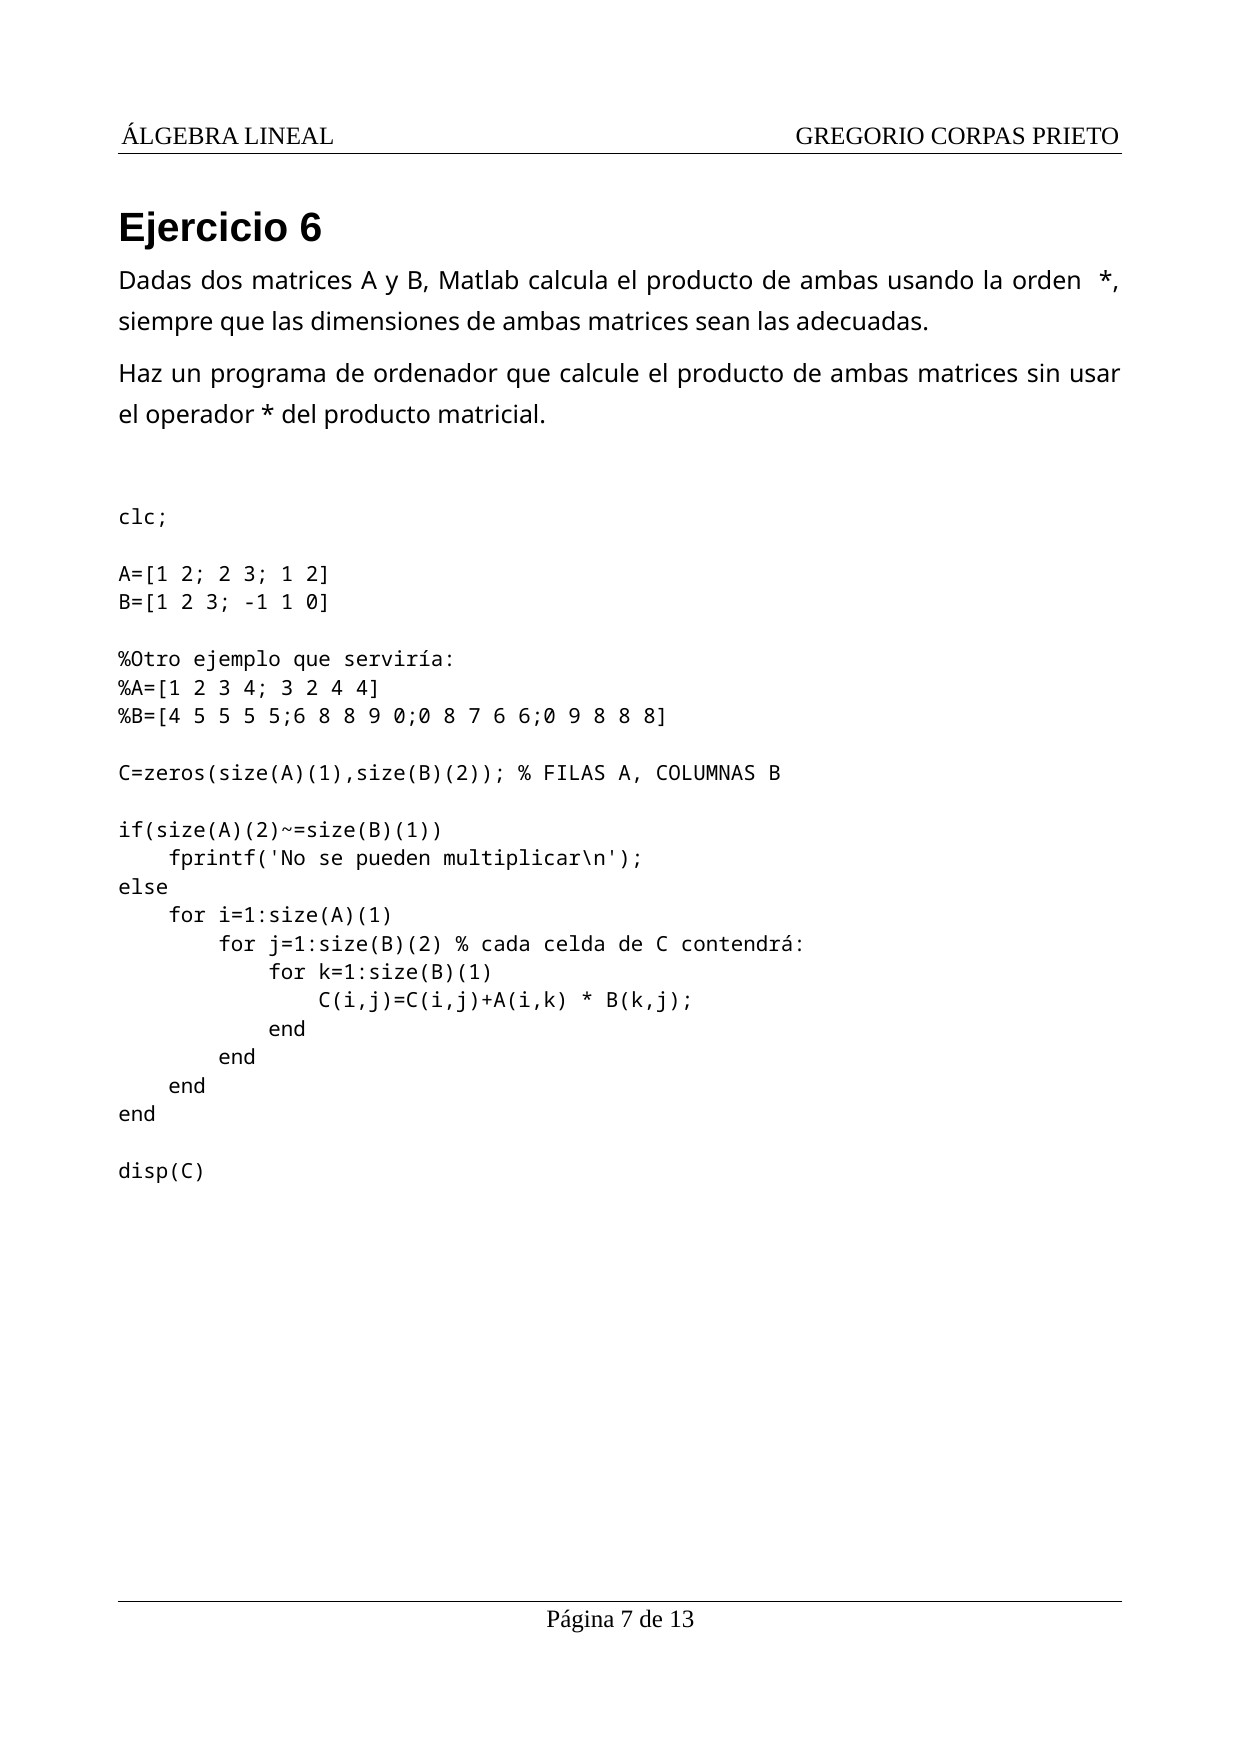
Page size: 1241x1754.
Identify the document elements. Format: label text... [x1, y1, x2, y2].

text %Otro ejemplo que serviría: [118, 644, 1122, 673]
text C=zeros(size(A)(1),size(B)(2)); % FILAS A, COLUMNAS B [118, 758, 1122, 786]
text disp(C) [118, 1156, 1122, 1184]
text for j=1:size(B)(2) % cada celda de C contendrá: [118, 929, 1122, 957]
text end [118, 1042, 1122, 1071]
text Dadas dos matrices A y B, Matlab calcula el producto de ambas usando la orden *, siempre que las dimensiones de ambas matrices sean las adecuadas. [118, 263, 1122, 337]
text fprintf('No se pueden multiplicar\n'); [118, 843, 1122, 872]
text else [118, 872, 1122, 900]
text %A=[1 2 3 4; 3 2 4 4] [118, 673, 1122, 701]
text end [118, 1014, 1122, 1042]
text for k=1:size(B)(1) [118, 957, 1122, 986]
subtitle Ejercicio 6 [118, 203, 1122, 250]
text Haz un programa de ordenador que calcule el producto de ambas matrices sin usar el operador * del producto matricial. [118, 356, 1122, 431]
text A=[1 2; 2 3; 1 2] [118, 559, 1122, 587]
text if(size(A)(2)~=size(B)(1)) [118, 815, 1122, 843]
text end [118, 1099, 1122, 1128]
text C(i,j)=C(i,j)+A(i,k) * B(k,j); [118, 986, 1122, 1014]
text %B=[4 5 5 5 5;6 8 8 9 0;0 8 7 6 6;0 9 8 8 8] [118, 701, 1122, 729]
text for i=1:size(A)(1) [118, 900, 1122, 929]
text B=[1 2 3; -1 1 0] [118, 587, 1122, 616]
text end [118, 1071, 1122, 1099]
text clc; [118, 502, 1122, 531]
